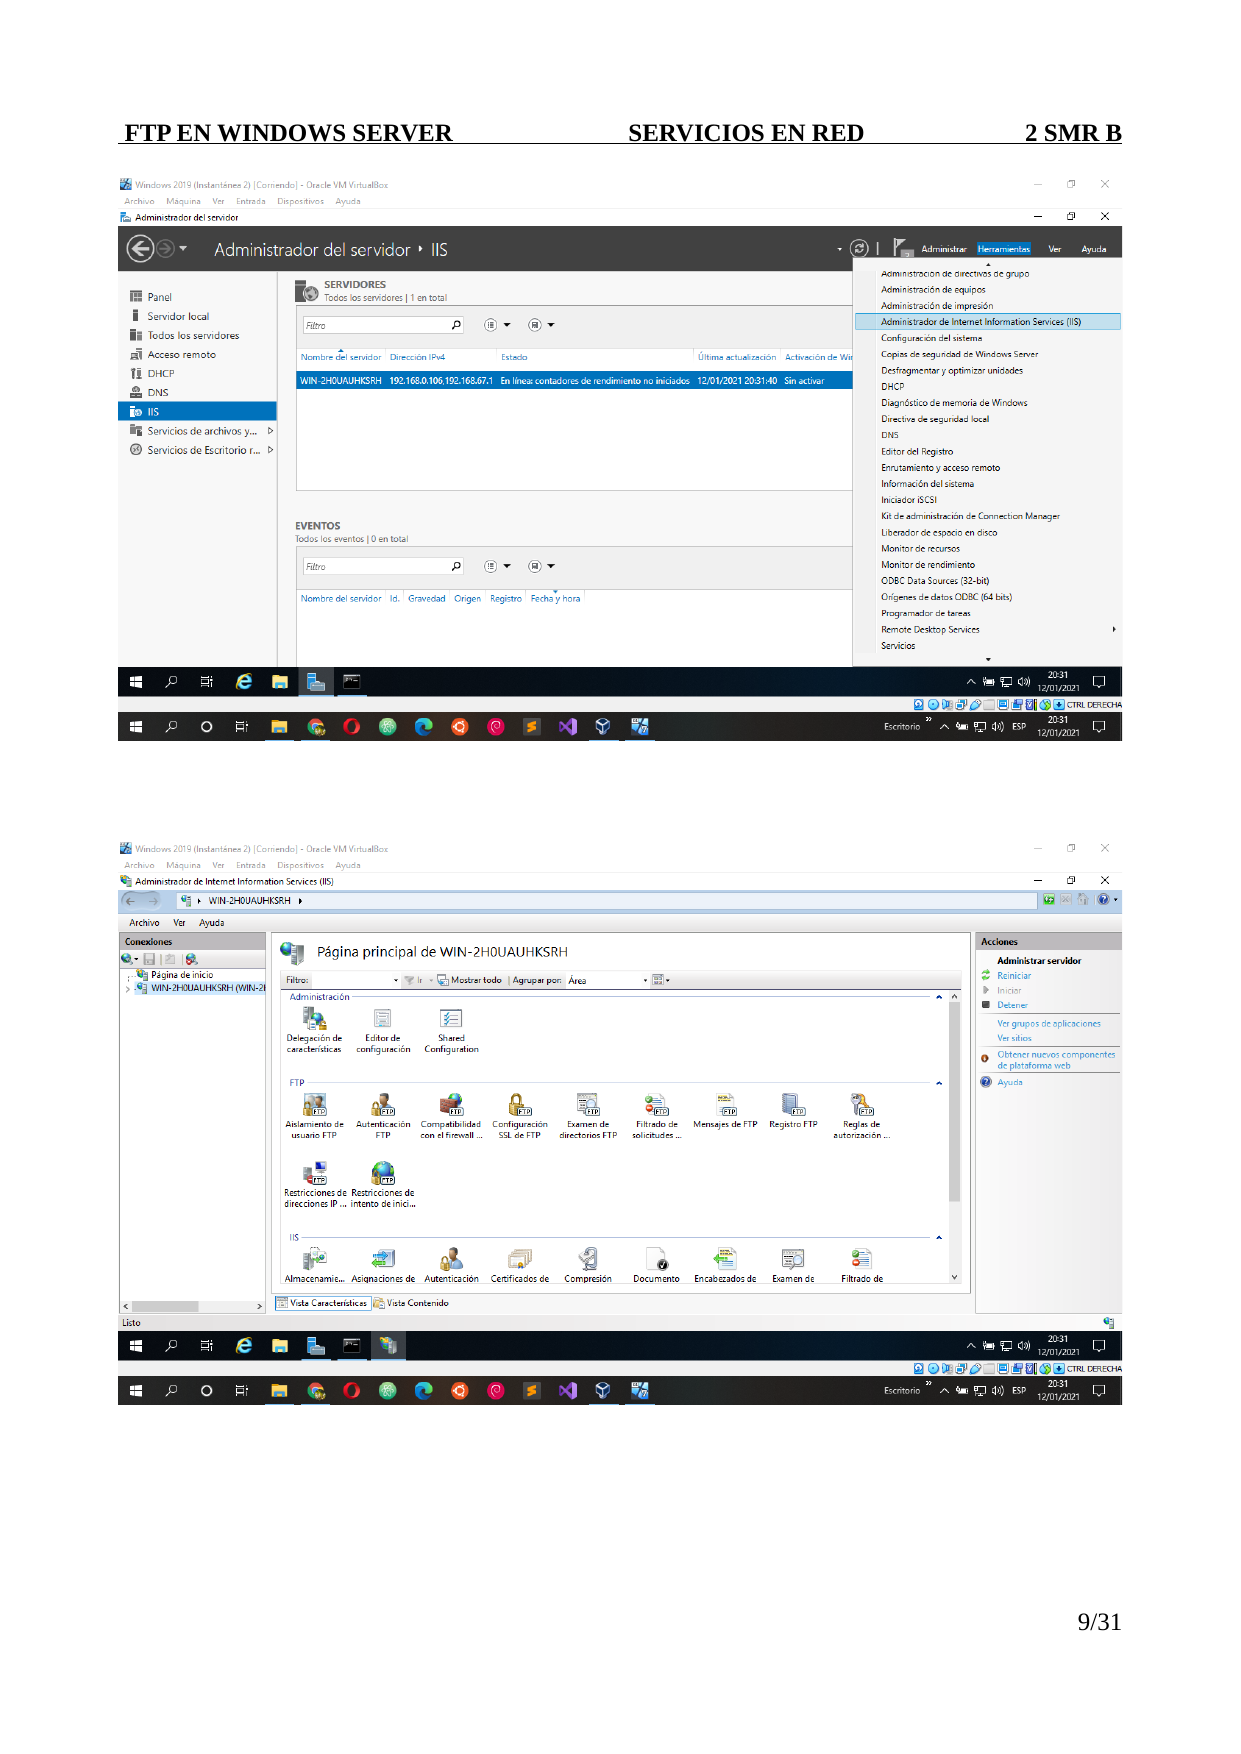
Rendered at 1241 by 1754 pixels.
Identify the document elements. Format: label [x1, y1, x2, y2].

picture [118, 176, 1123, 741]
picture [118, 840, 1123, 1405]
